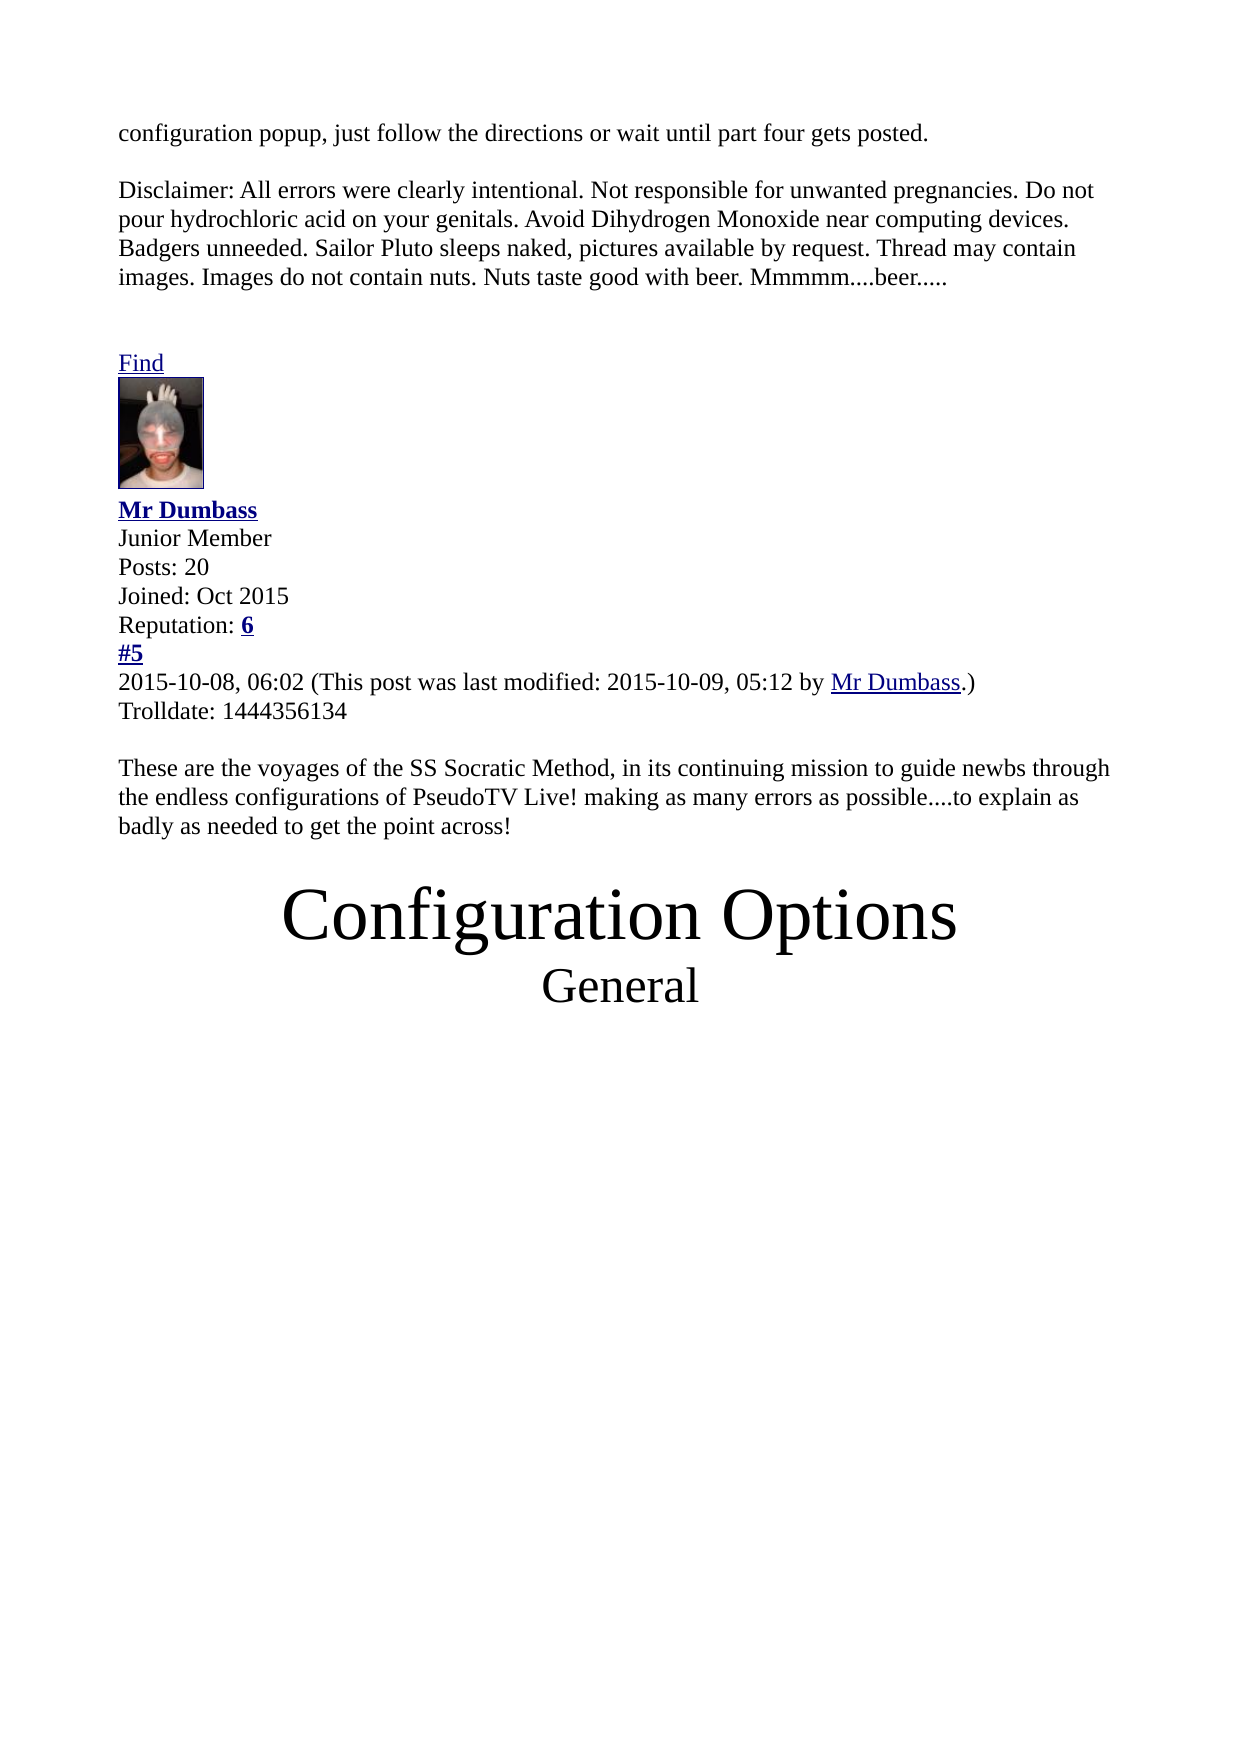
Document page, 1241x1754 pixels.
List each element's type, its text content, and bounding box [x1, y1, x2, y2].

text Configuration Options [118, 869, 1122, 956]
text General [118, 956, 1122, 1013]
text Posts: 20 Joined: Oct 2015 Reputation: 6 [118, 552, 1122, 638]
text #5 [118, 638, 1122, 667]
picture [120, 378, 203, 488]
text Mr Dumbass Junior Member [118, 495, 1122, 552]
text Find [118, 348, 1122, 377]
text configuration popup, just follow the directions or wait until part four gets posted. Disclaimer: All errors were clearly intentional. Not responsible for unwanted pregnancies. Do not pour hydrochloric acid on your genitals. Avoid Dihydrogen Monoxide near computing devices. Badgers unneeded. Sailor Pluto sleeps naked, pictures available by request. Thread may contain images. Images do not contain nuts. Nuts taste good with beer. Mmmmm....beer..... [118, 118, 1122, 291]
text 2015-10-08, 06:02 (This post was last modified: 2015-10-09, 05:12 by Mr Dumbass.) [118, 667, 1122, 696]
text Trolldate: 1444356134 These are the voyages of the SS Socratic Method, in its continuing mission to guide newbs through the endless configurations of PseudoTV Live! making as many errors as possible....to explain as badly as needed to get the point across! [118, 696, 1122, 840]
